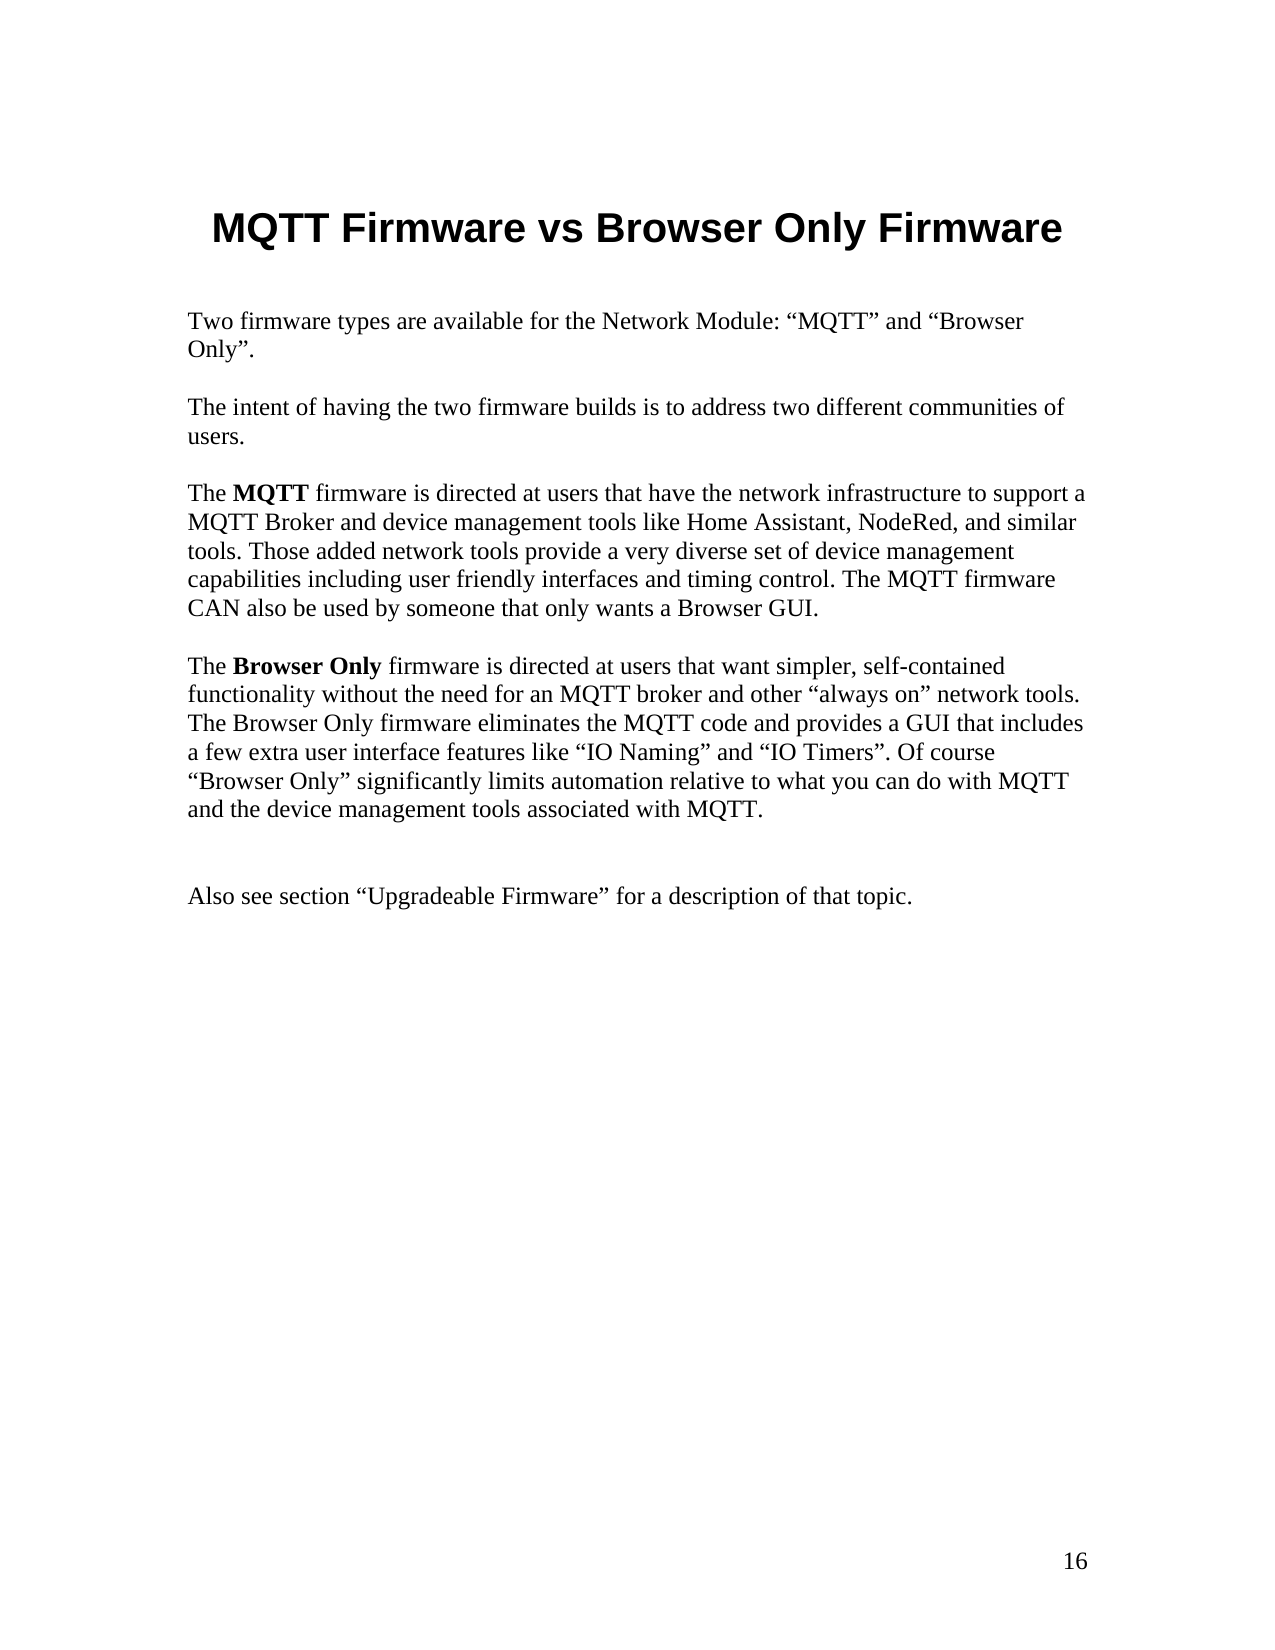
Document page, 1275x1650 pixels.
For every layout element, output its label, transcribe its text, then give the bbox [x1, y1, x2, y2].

text The MQTT firmware is directed at users that have the network infrastructure to support a MQTT Broker and device management tools like Home Assistant, NodeRed, and similar tools. Those added network tools provide a very diverse set of device management capabilities including user friendly interfaces and timing control. The MQTT firmware CAN also be used by someone that only wants a Browser GUI. [187, 478, 1087, 622]
text The Browser Only firmware is directed at users that want simpler, self-contained functionality without the need for an MQTT broker and other “always on” network tools. The Browser Only firmware eliminates the MQTT code and provides a GUI that includes a few extra user interface features like “IO Naming” and “IO Timers”. Of course “Browser Only” significantly limits automation relative to what you can do with MQTT and the device management tools associated with MQTT. [187, 651, 1087, 823]
text The intent of having the two firmware builds is to address two different communities of users. [187, 392, 1087, 449]
text Also see section “Upgradeable Firmware” for a description of that topic. [187, 881, 1087, 909]
subtitle MQTT Firmware vs Browser Only Firmware [187, 204, 1087, 252]
text Two firmware types are available for the Network Module: “MQTT” and “Browser Only”. [187, 306, 1087, 363]
